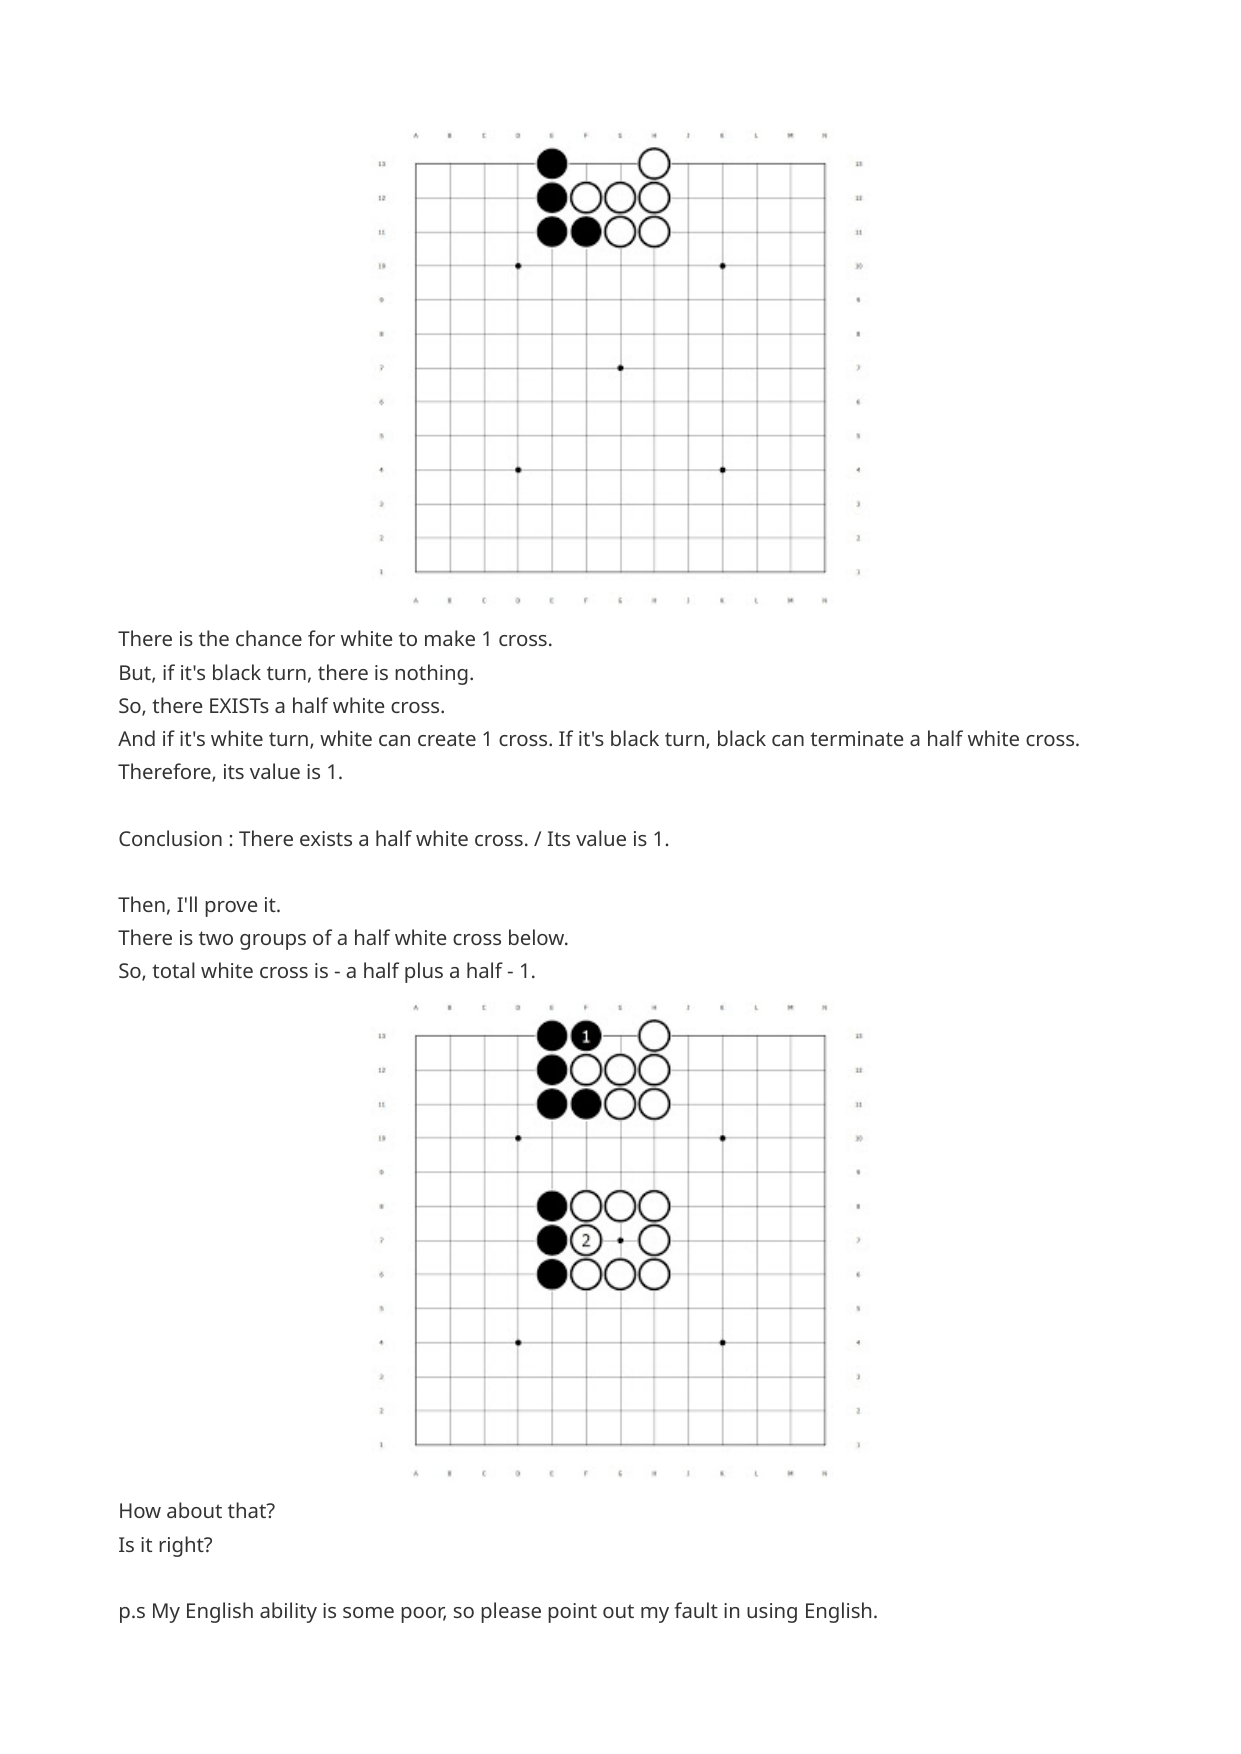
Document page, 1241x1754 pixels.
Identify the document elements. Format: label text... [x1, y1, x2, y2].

text How about that? Is it right? p.s My English ability is some poor, so please point out my fault in using English. [118, 1497, 1122, 1624]
text But, if it's black turn, there is nothing. So, there EXISTs a half white cross. And if it's white turn, white can create 1 cross. If it's black turn, black can terminate a half white cross. Therefore, its value is 1. Conclusion : There exists a half white cross. / Its value is 1. Then, I'll prove it. There is two groups of a half white cross below. So, total white cross is - a half plus a half - 1. [118, 658, 1122, 985]
picture [371, 119, 870, 618]
picture [371, 991, 870, 1490]
text There is the chance for white to make 1 cross. [118, 625, 1122, 653]
